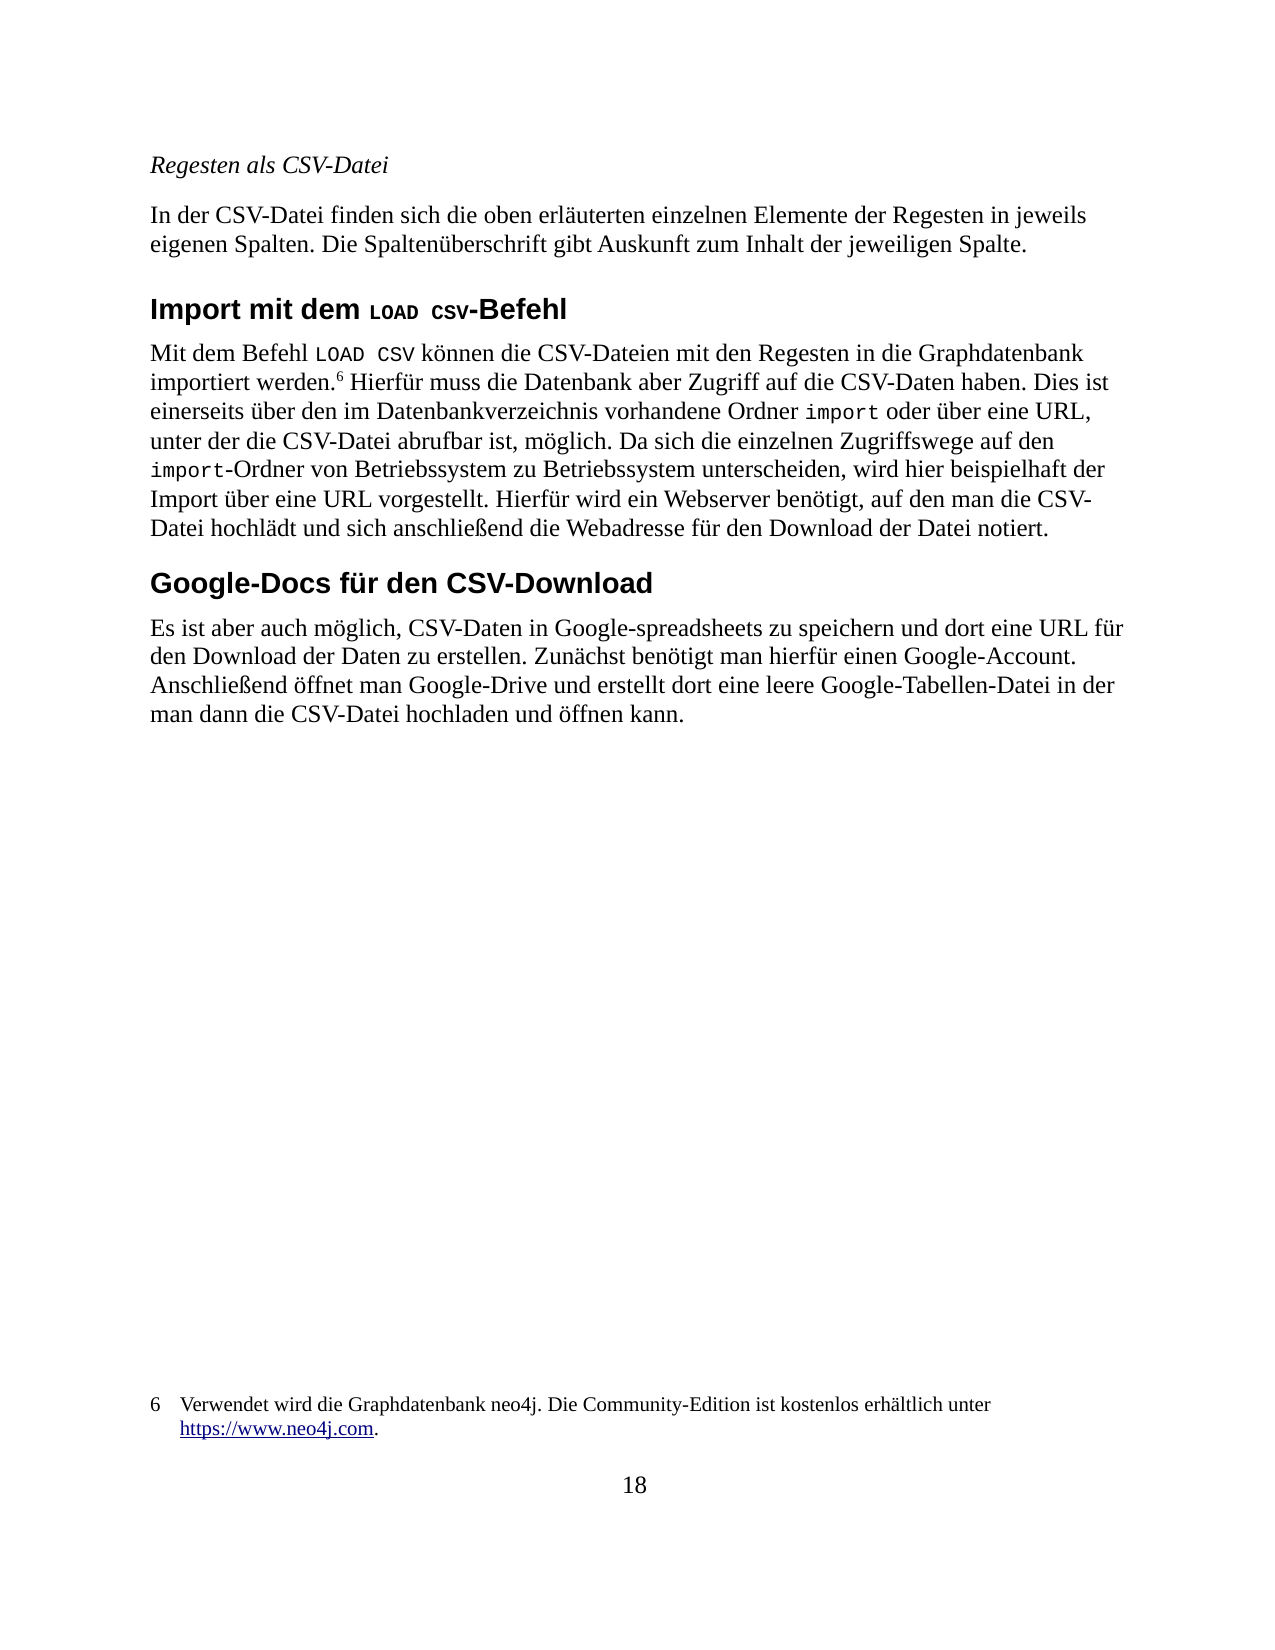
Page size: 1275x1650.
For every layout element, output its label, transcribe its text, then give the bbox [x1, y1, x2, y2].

text Mit dem Befehl LOAD CSV können die CSV-Dateien mit den Regesten in die Graphdatenbank importiert werden. Hierfür muss die Datenbank aber Zugriff auf die CSV-Daten haben. Dies ist einerseits über den im Datenbankverzeichnis vorhandene Ordner import oder über eine URL, unter der die CSV-Datei abrufbar ist, möglich. Da sich die einzelnen Zugriffswege auf den import-Ordner von Betriebssystem zu Betriebssystem unterscheiden, wird hier beispielhaft der Import über eine URL vorgestellt. Hierfür wird ein Webserver benötigt, auf den man die CSV-Datei hochlädt und sich anschließend die Webadresse für den Download der Datei notiert. [150, 338, 1125, 542]
subtitle Import mit dem LOAD CSV-Befehl [150, 292, 1125, 325]
text In der CSV-Datei finden sich die oben erläuterten einzelnen Elemente der Regesten in jeweils eigenen Spalten. Die Spaltenüberschrift gibt Auskunft zum Inhalt der jeweiligen Spalte. [150, 200, 1125, 258]
text Es ist aber auch möglich, CSV-Daten in Google-spreadsheets zu speichern und dort eine URL für den Download der Daten zu erstellen. Zunächst benötigt man hierfür einen Google-Account. Anschließend öffnet man Google-Drive und erstellt dort eine leere Google-Tabellen-Datei in der man dann die CSV-Datei hochladen und öffnen kann. [150, 613, 1125, 728]
text Verwendet wird die Graphdatenbank neo4j. Die Community-Edition ist kostenlos erhältlich unter https://www.neo4j.com. [150, 1392, 1125, 1440]
text Regesten als CSV-Datei [150, 150, 1125, 179]
subtitle Google-Docs für den CSV-Download [150, 567, 1125, 600]
